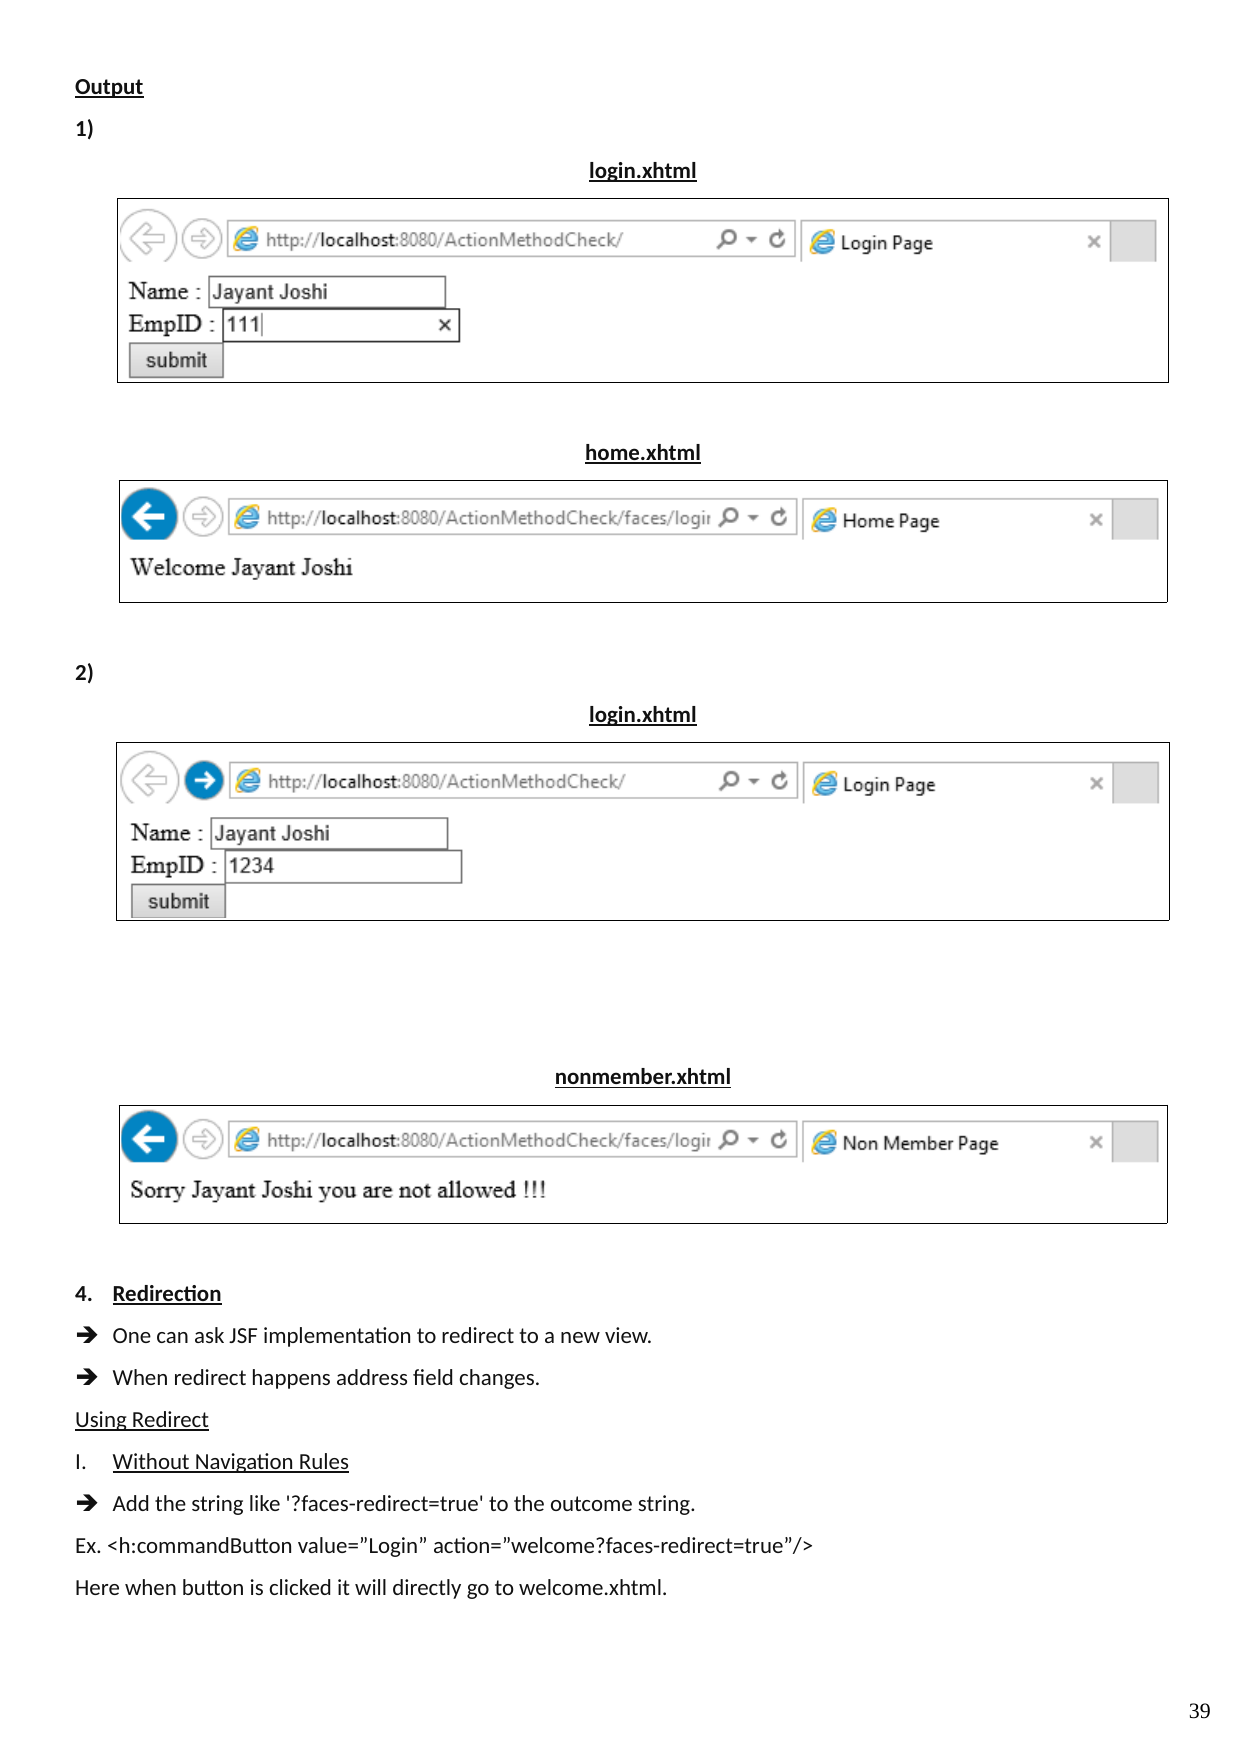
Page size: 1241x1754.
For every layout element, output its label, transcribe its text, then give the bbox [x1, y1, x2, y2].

list When redirect happens address field changes. [75, 1363, 1211, 1391]
text home.xhtml [75, 438, 1211, 466]
text login.xhtml [75, 700, 1211, 728]
text 4. Redirection [75, 1279, 1211, 1307]
text I. Without Navigation Rules [75, 1447, 1211, 1475]
text nonmember.xhtml [75, 1062, 1211, 1091]
text Ex. <h:commandButton value=”Login” action=”welcome?faces-redirect=true”/> [75, 1531, 1211, 1559]
list One can ask JSF implementation to redirect to a new view. [75, 1321, 1211, 1349]
text 1) [75, 114, 1211, 142]
text Output [75, 72, 1211, 100]
list Add the string like '?faces-redirect=true' to the outcome string. [75, 1489, 1211, 1517]
text Here when button is clicked it will directly go to welcome.xhtml. [75, 1573, 1211, 1601]
text 2) [75, 658, 1211, 686]
text login.xhtml [75, 156, 1211, 184]
list Using Redirect [75, 1405, 1211, 1433]
